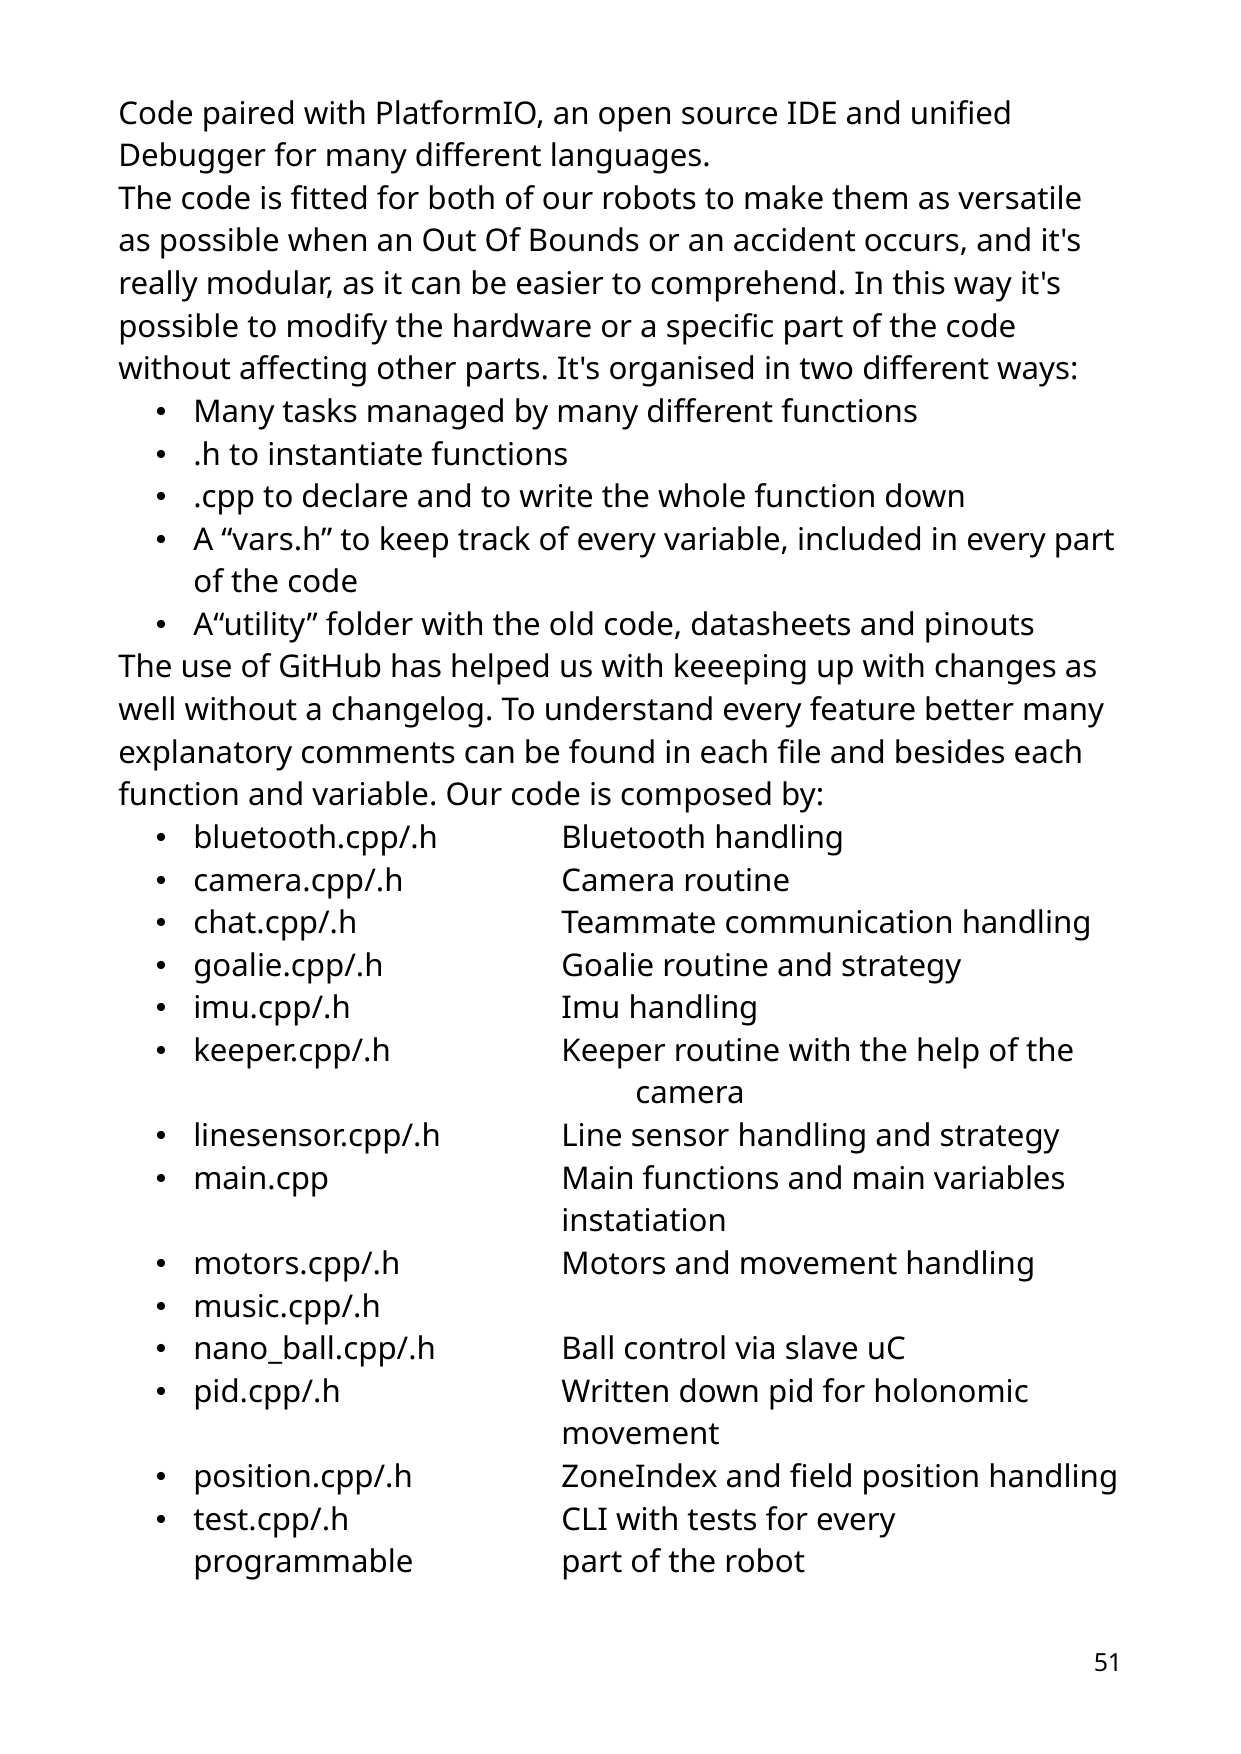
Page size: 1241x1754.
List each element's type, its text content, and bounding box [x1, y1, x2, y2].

list camera.cpp/.h Camera routine [156, 857, 1122, 900]
list keeper.cpp/.h Keeper routine with the help of the camera [156, 1028, 1122, 1113]
list chat.cpp/.h Teammate communication handling [156, 900, 1122, 943]
text Code paired with PlatformIO, an open source IDE and unified Debugger for many different languages. [118, 91, 1122, 176]
list linesensor.cpp/.h Line sensor handling and strategy [156, 1113, 1122, 1156]
list A“utility” folder with the old code, datasheets and pinouts [156, 602, 1122, 644]
list bluetooth.cpp/.h Bluetooth handling [156, 815, 1122, 857]
list .h to instantiate functions [156, 431, 1122, 474]
list goalie.cpp/.h Goalie routine and strategy [156, 943, 1122, 985]
list music.cpp/.h [156, 1283, 1122, 1326]
list nano_ball.cpp/.h Ball control via slave uC [156, 1326, 1122, 1369]
list A “vars.h” to keep track of every variable, included in every part of the code [156, 517, 1122, 602]
list .cpp to declare and to write the whole function down [156, 474, 1122, 517]
list main.cpp Main functions and main variables instatiation [156, 1156, 1122, 1241]
list position.cpp/.h ZoneIndex and field position handling [156, 1454, 1122, 1497]
text The code is fitted for both of our robots to make them as versatile as possible when an Out Of Bounds or an accident occurs, and it's really modular, as it can be easier to comprehend. In this way it's possible to modify the hardware or a specific part of the code without affecting other parts. It's organised in two different ways: [118, 176, 1122, 389]
list imu.cpp/.h Imu handling [156, 985, 1122, 1028]
list motors.cpp/.h Motors and movement handling [156, 1241, 1122, 1283]
list test.cpp/.h CLI with tests for every programmable part of the robot [156, 1497, 1122, 1582]
text The use of GitHub has helped us with keeeping up with changes as well without a changelog. To understand every feature better many explanatory comments can be found in each file and besides each function and variable. Our code is composed by: [118, 644, 1122, 815]
list Many tasks managed by many different functions [156, 389, 1122, 431]
list pid.cpp/.h Written down pid for holonomic movement [156, 1369, 1122, 1454]
